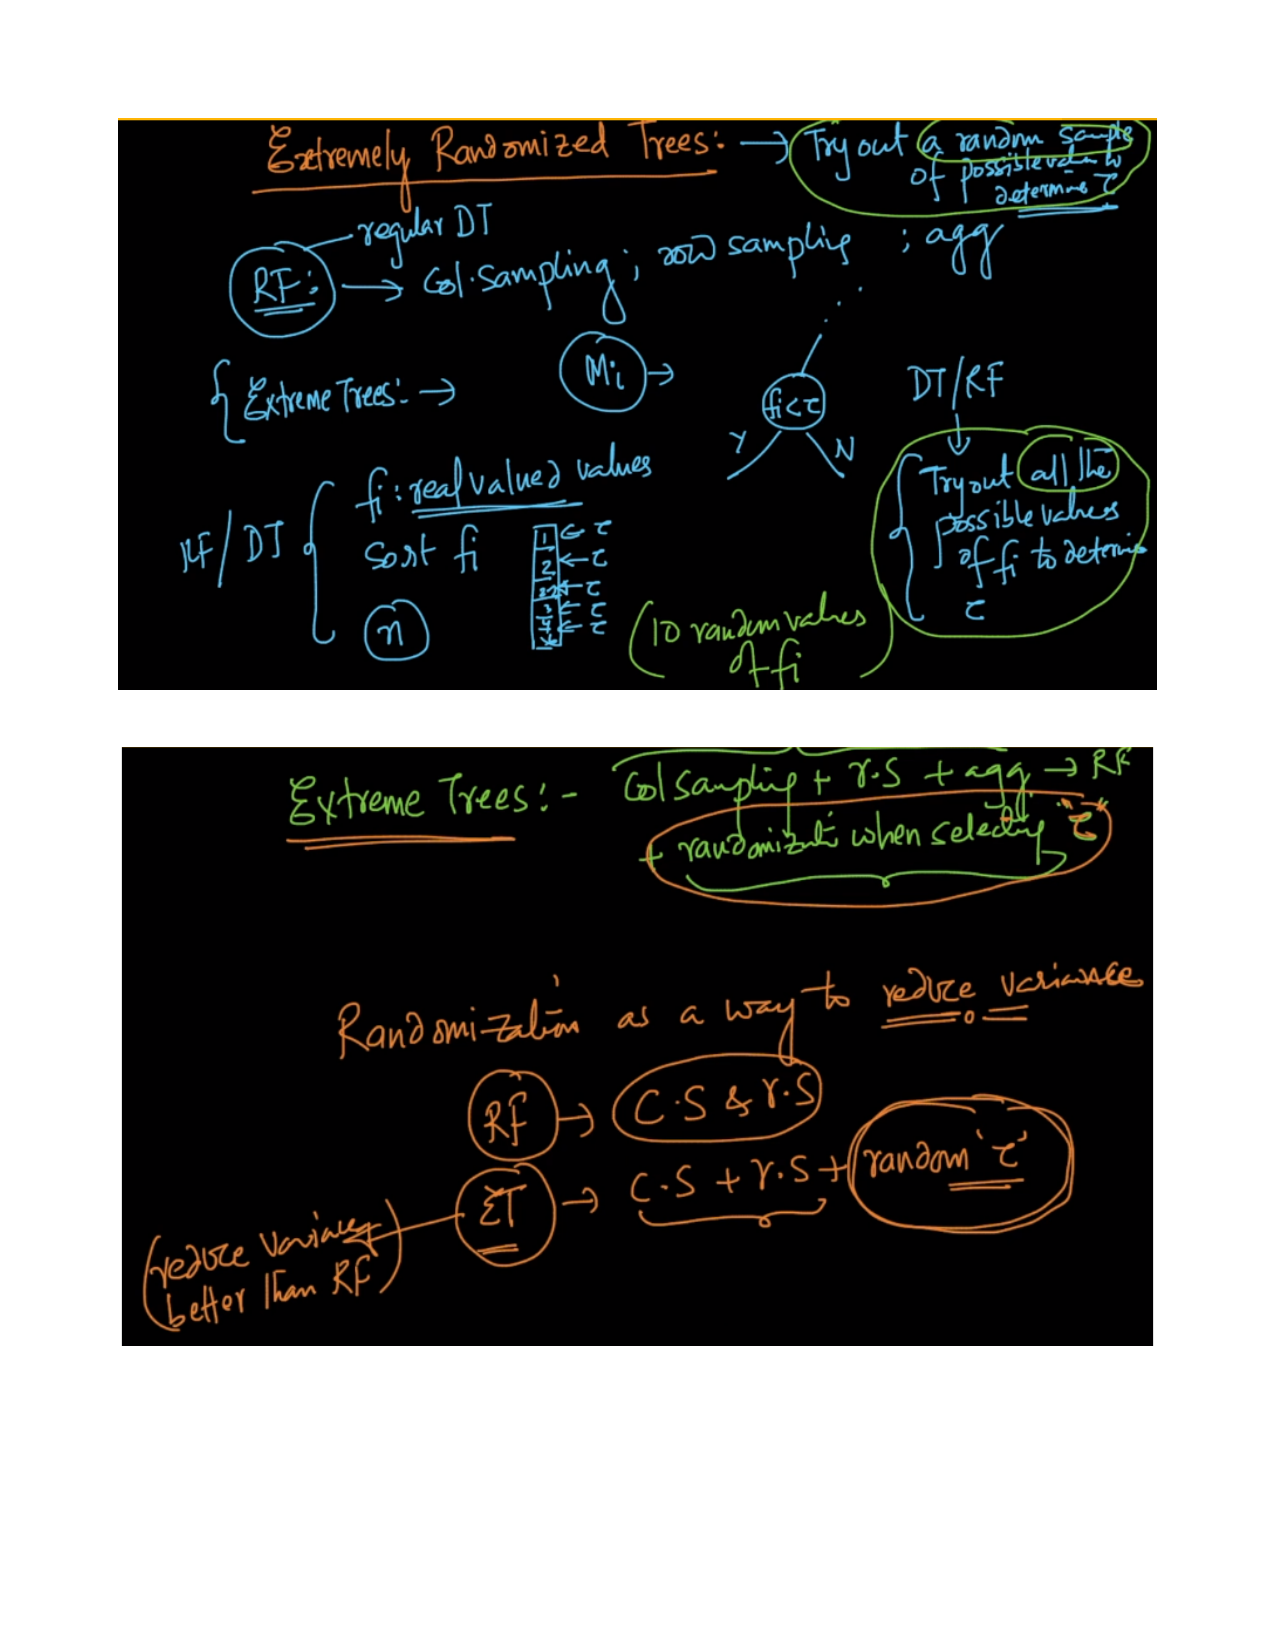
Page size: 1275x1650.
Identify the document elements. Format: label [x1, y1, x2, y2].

picture [118, 118, 1157, 690]
picture [121, 747, 1154, 1346]
